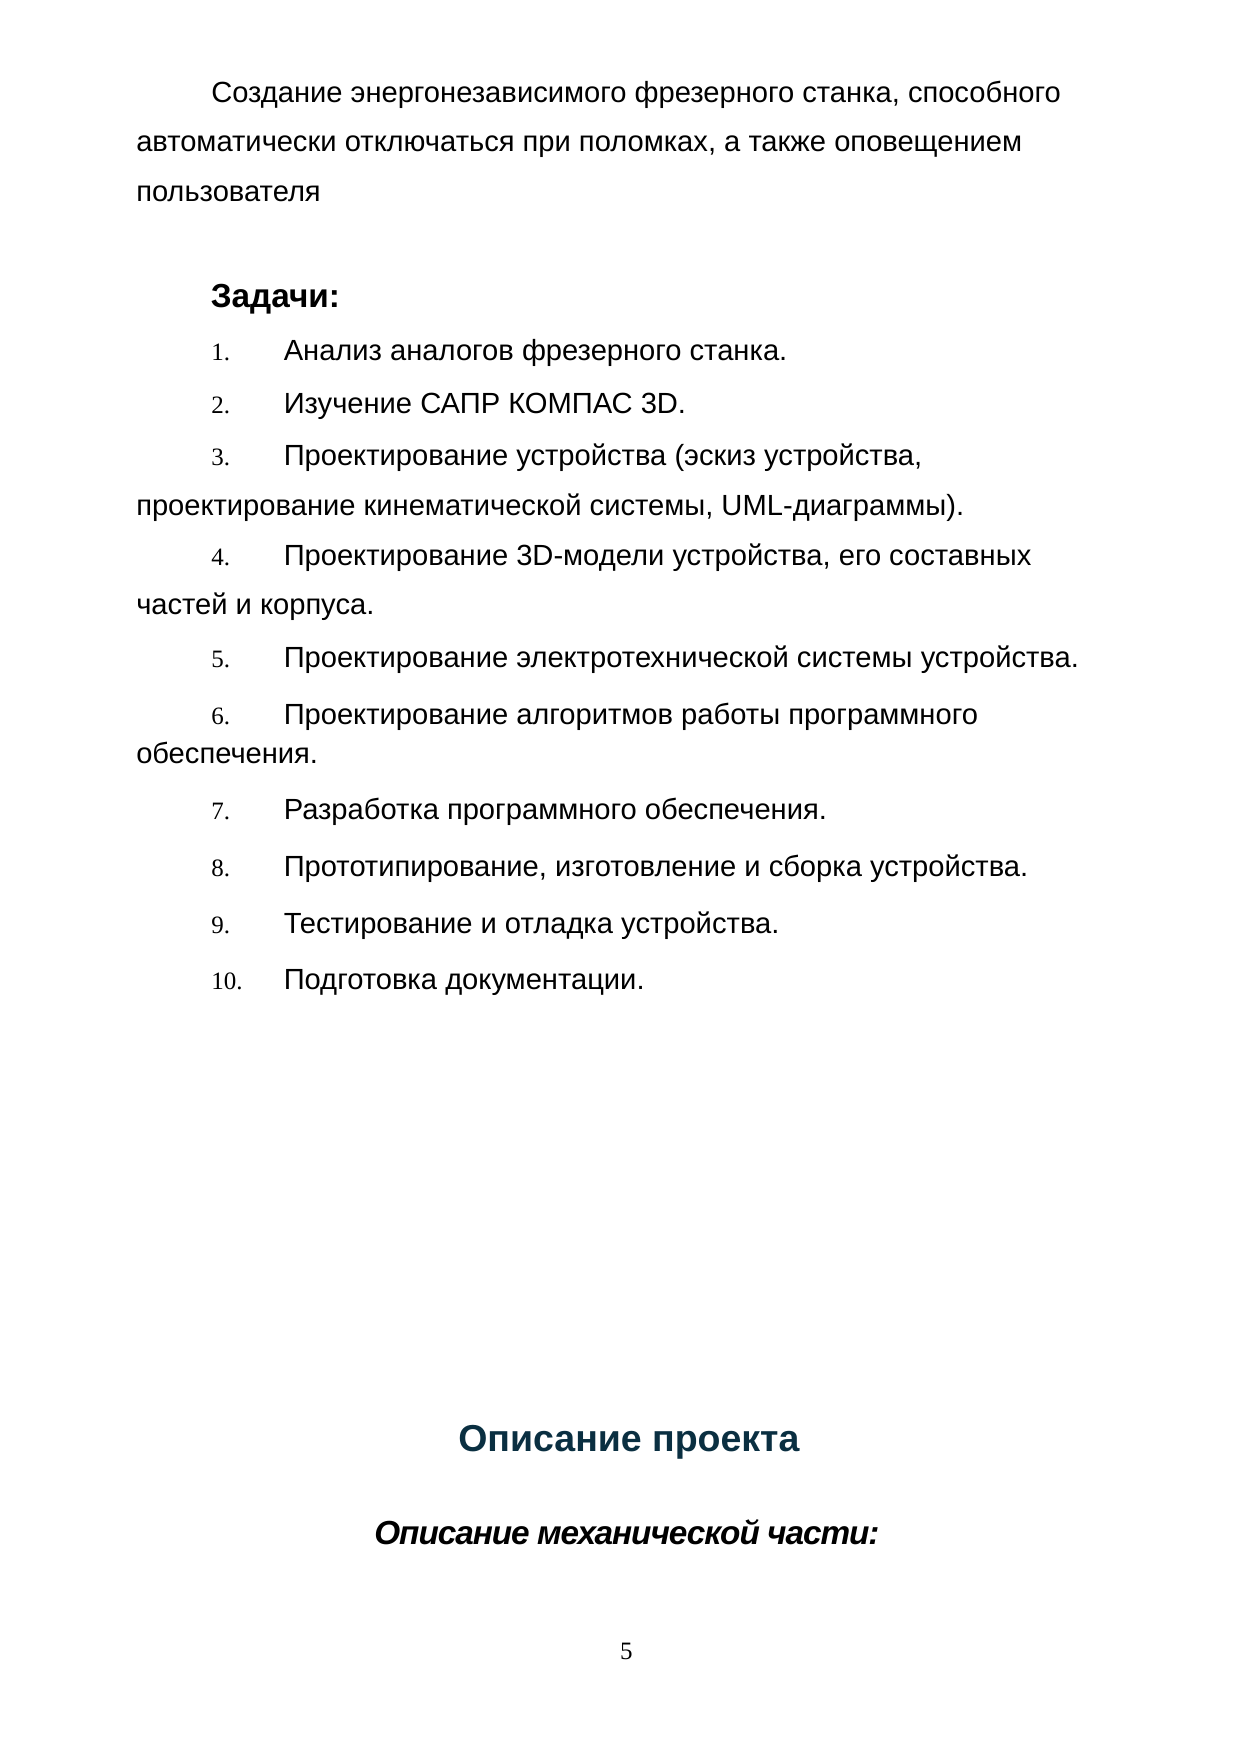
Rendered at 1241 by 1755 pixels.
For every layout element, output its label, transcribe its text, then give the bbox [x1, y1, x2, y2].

text Создание энергонезависимого фрезерного станка, способного автоматически отключаться при поломках, а также оповещением пользователя [136, 75, 1122, 207]
subtitle Описание проекта [136, 1416, 1121, 1459]
subtitle Описание механической части: [136, 1513, 1121, 1551]
list Анализ аналогов фрезерного станка. [136, 333, 1122, 366]
list Подготовка документации. [136, 962, 1122, 996]
text Задачи: [211, 276, 1122, 314]
list Проектирование электротехнической системы устройства. [136, 641, 1122, 674]
list Изучение САПР КОМПАС 3D. [136, 386, 1122, 419]
list Проектирование 3D-модели устройства, его составных частей и корпуса. [136, 538, 1122, 621]
list Проектирование устройства (эскиз устройства, проектирование кинематической системы, UML-диаграммы). [136, 438, 1122, 521]
list Тестирование и отладка устройства. [136, 906, 1122, 939]
list Прототипирование, изготовление и сборка устройства. [136, 849, 1122, 883]
list Разработка программного обеспечения. [136, 792, 1122, 826]
list Проектирование алгоритмов работы программного обеспечения. [136, 697, 1122, 769]
